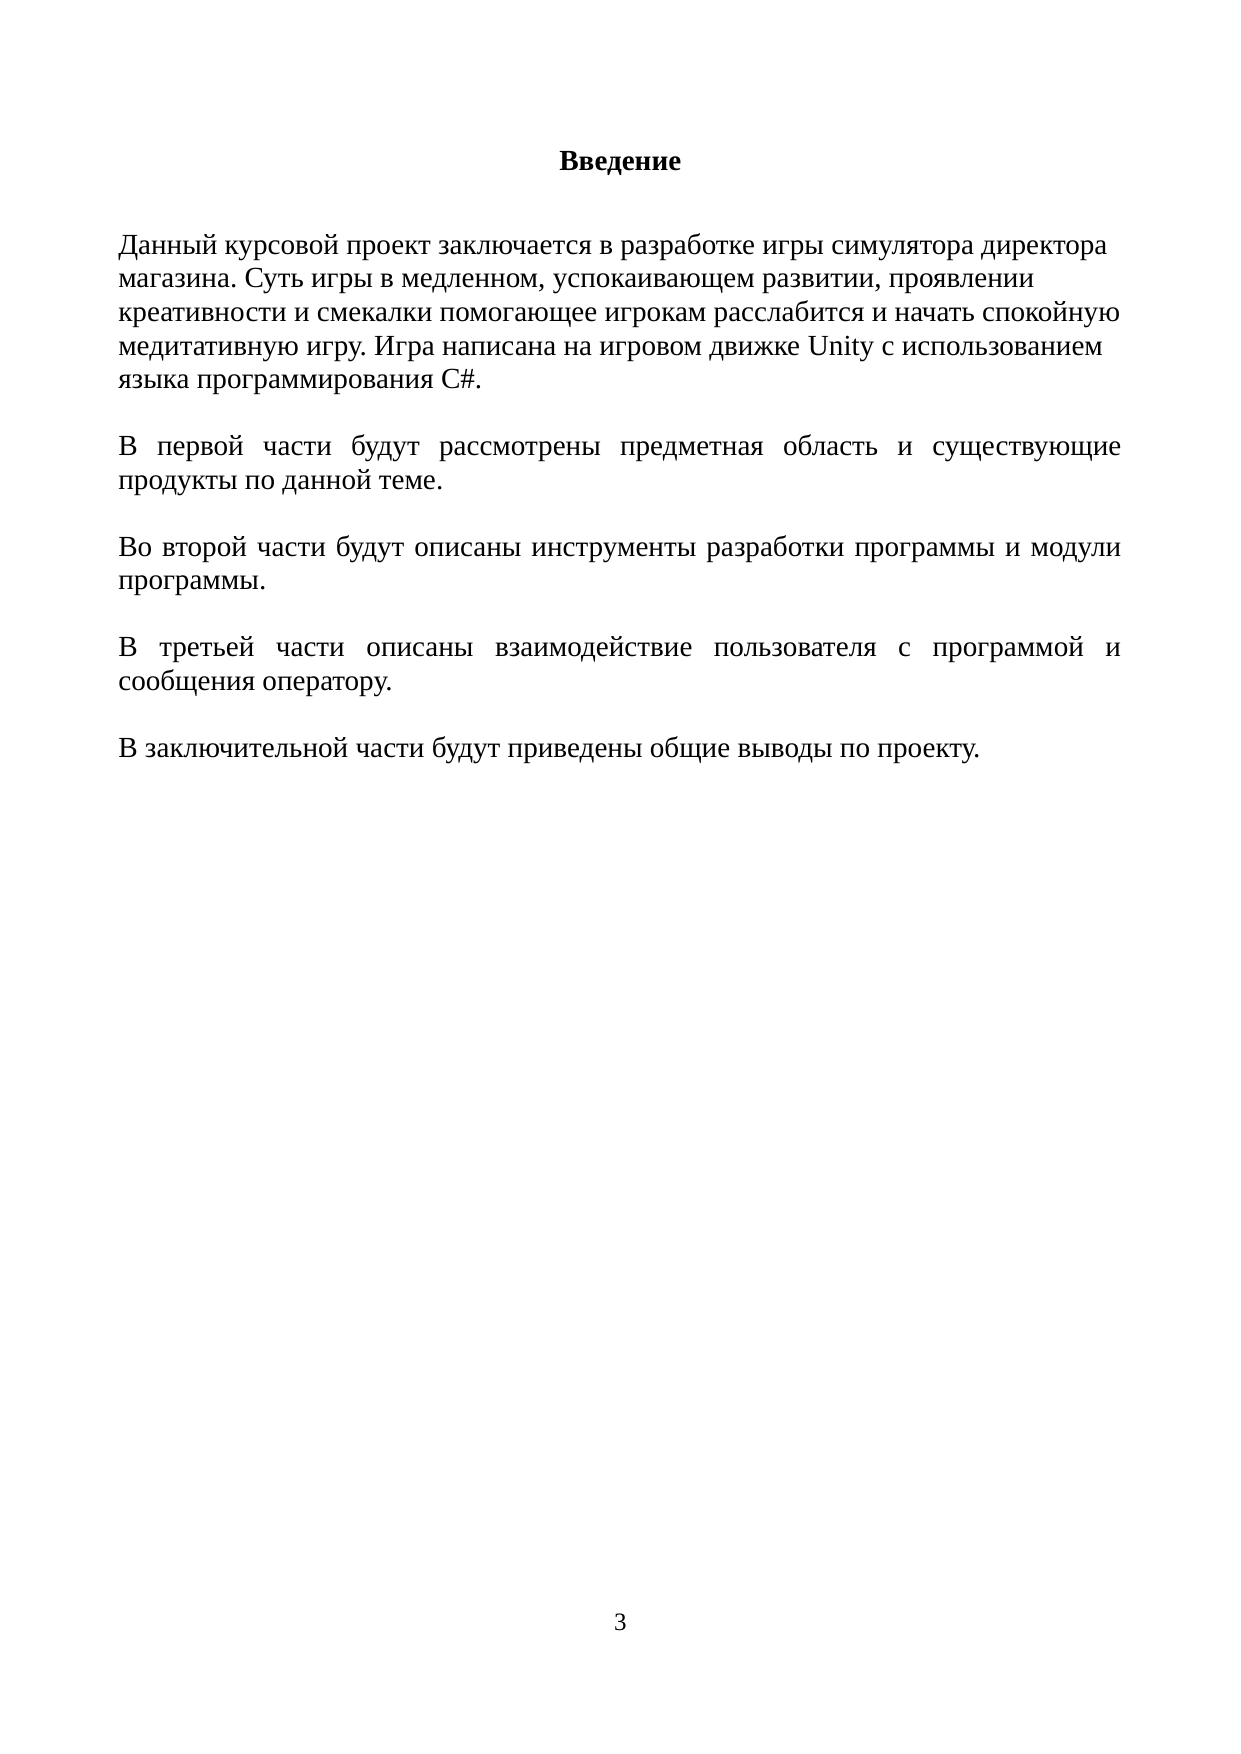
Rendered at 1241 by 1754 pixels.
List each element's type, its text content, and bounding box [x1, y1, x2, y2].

text Данный курсовой проект заключается в разработке игры симулятора директора магазина. Суть игры в медленном, успокаивающем развитии, проявлении креативности и смекалки помогающее игрокам расслабится и начать спокойную медитативную игру. Игра написана на игровом движке Unity с использованием языка программирования C#. [118, 227, 1122, 395]
text В третьей части описаны взаимодействие пользователя с программой и сообщения оператору. [118, 629, 1122, 697]
text Во второй части будут описаны инструменты разработки программы и модули программы. [118, 529, 1122, 596]
subtitle Введение [118, 143, 1122, 177]
text В заключительной части будут приведены общие выводы по проекту. [118, 730, 1122, 764]
text В первой части будут рассмотрены предметная область и существующие продукты по данной теме. [118, 428, 1122, 495]
